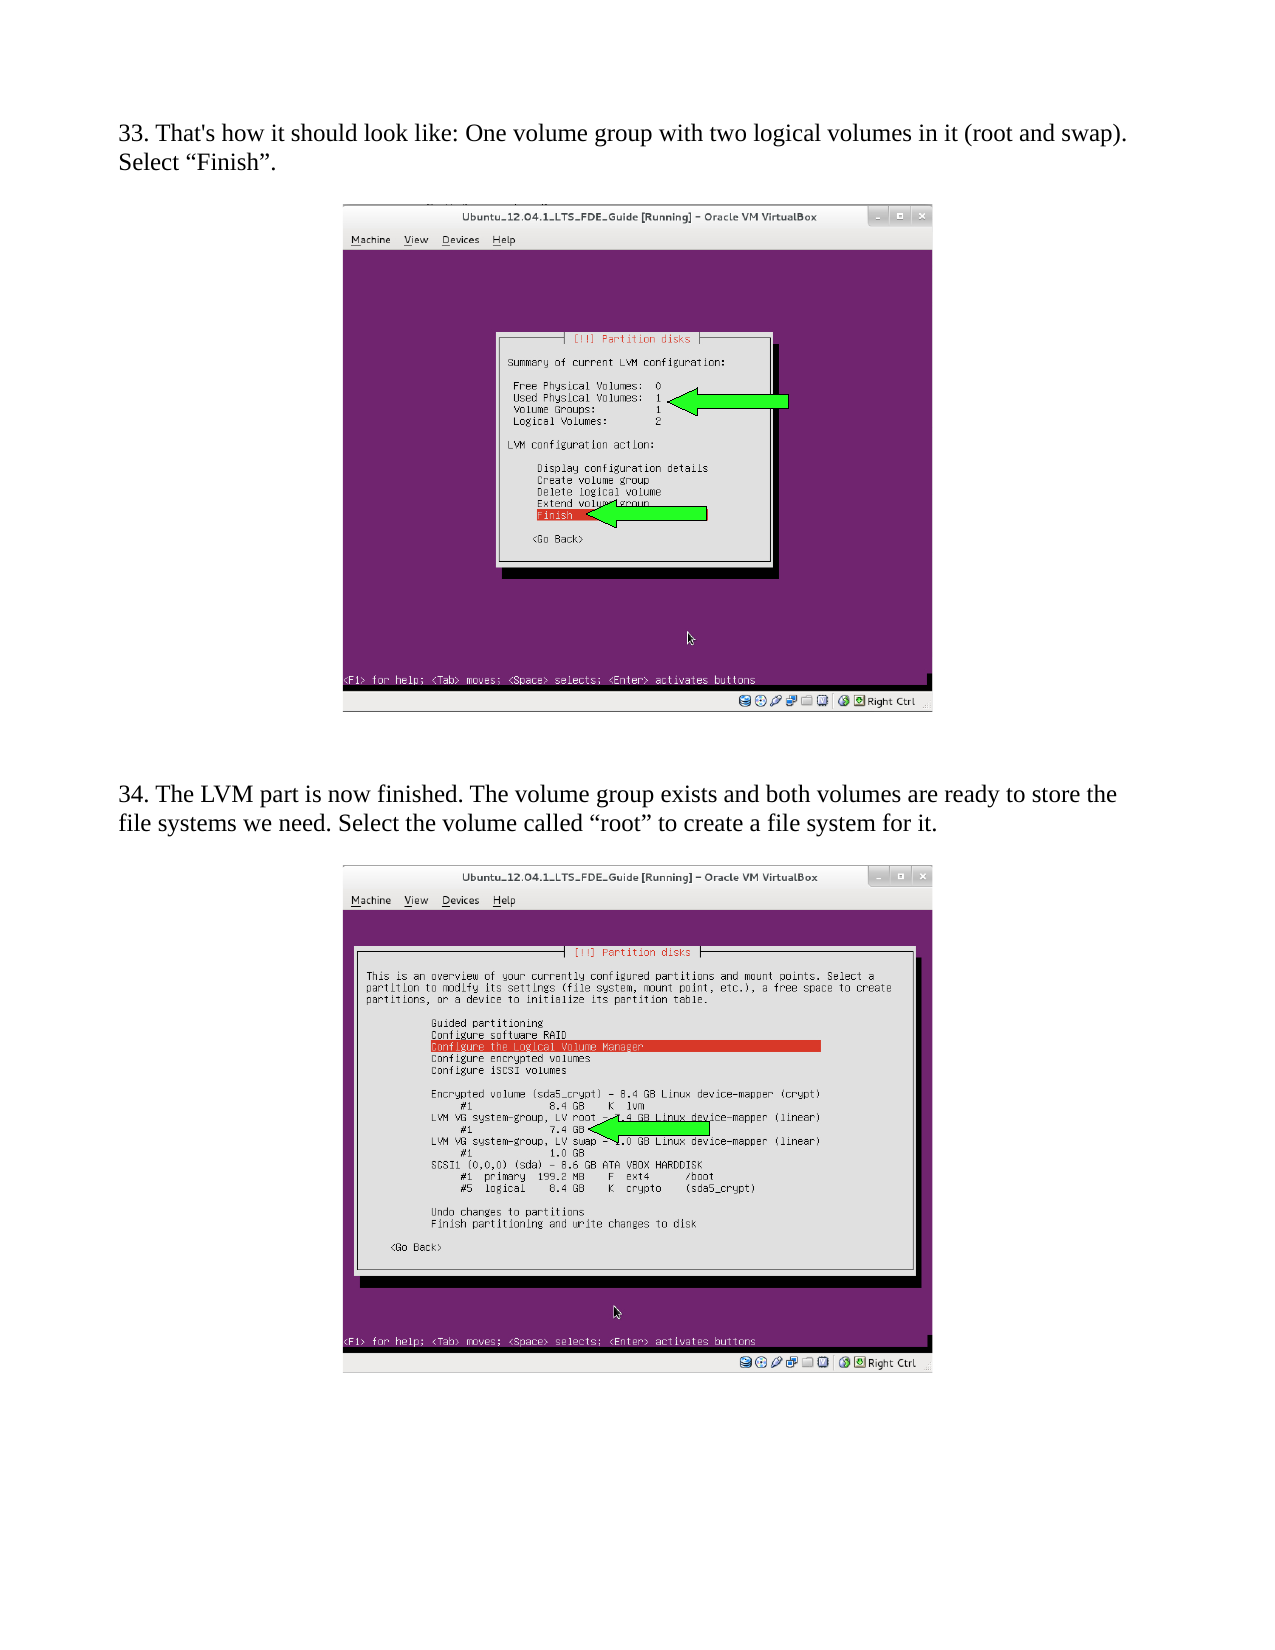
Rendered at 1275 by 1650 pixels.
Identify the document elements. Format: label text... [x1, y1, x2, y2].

picture [342, 865, 933, 1373]
picture [342, 204, 933, 712]
text 33. That's how it should look like: One volume group with two logical volumes in it (root and swap). Select “Finish”. [118, 118, 1157, 176]
text 34. The LVM part is now finished. The volume group exists and both volumes are ready to store the file systems we need. Select the volume called “root” to create a file system for it. [118, 779, 1157, 837]
